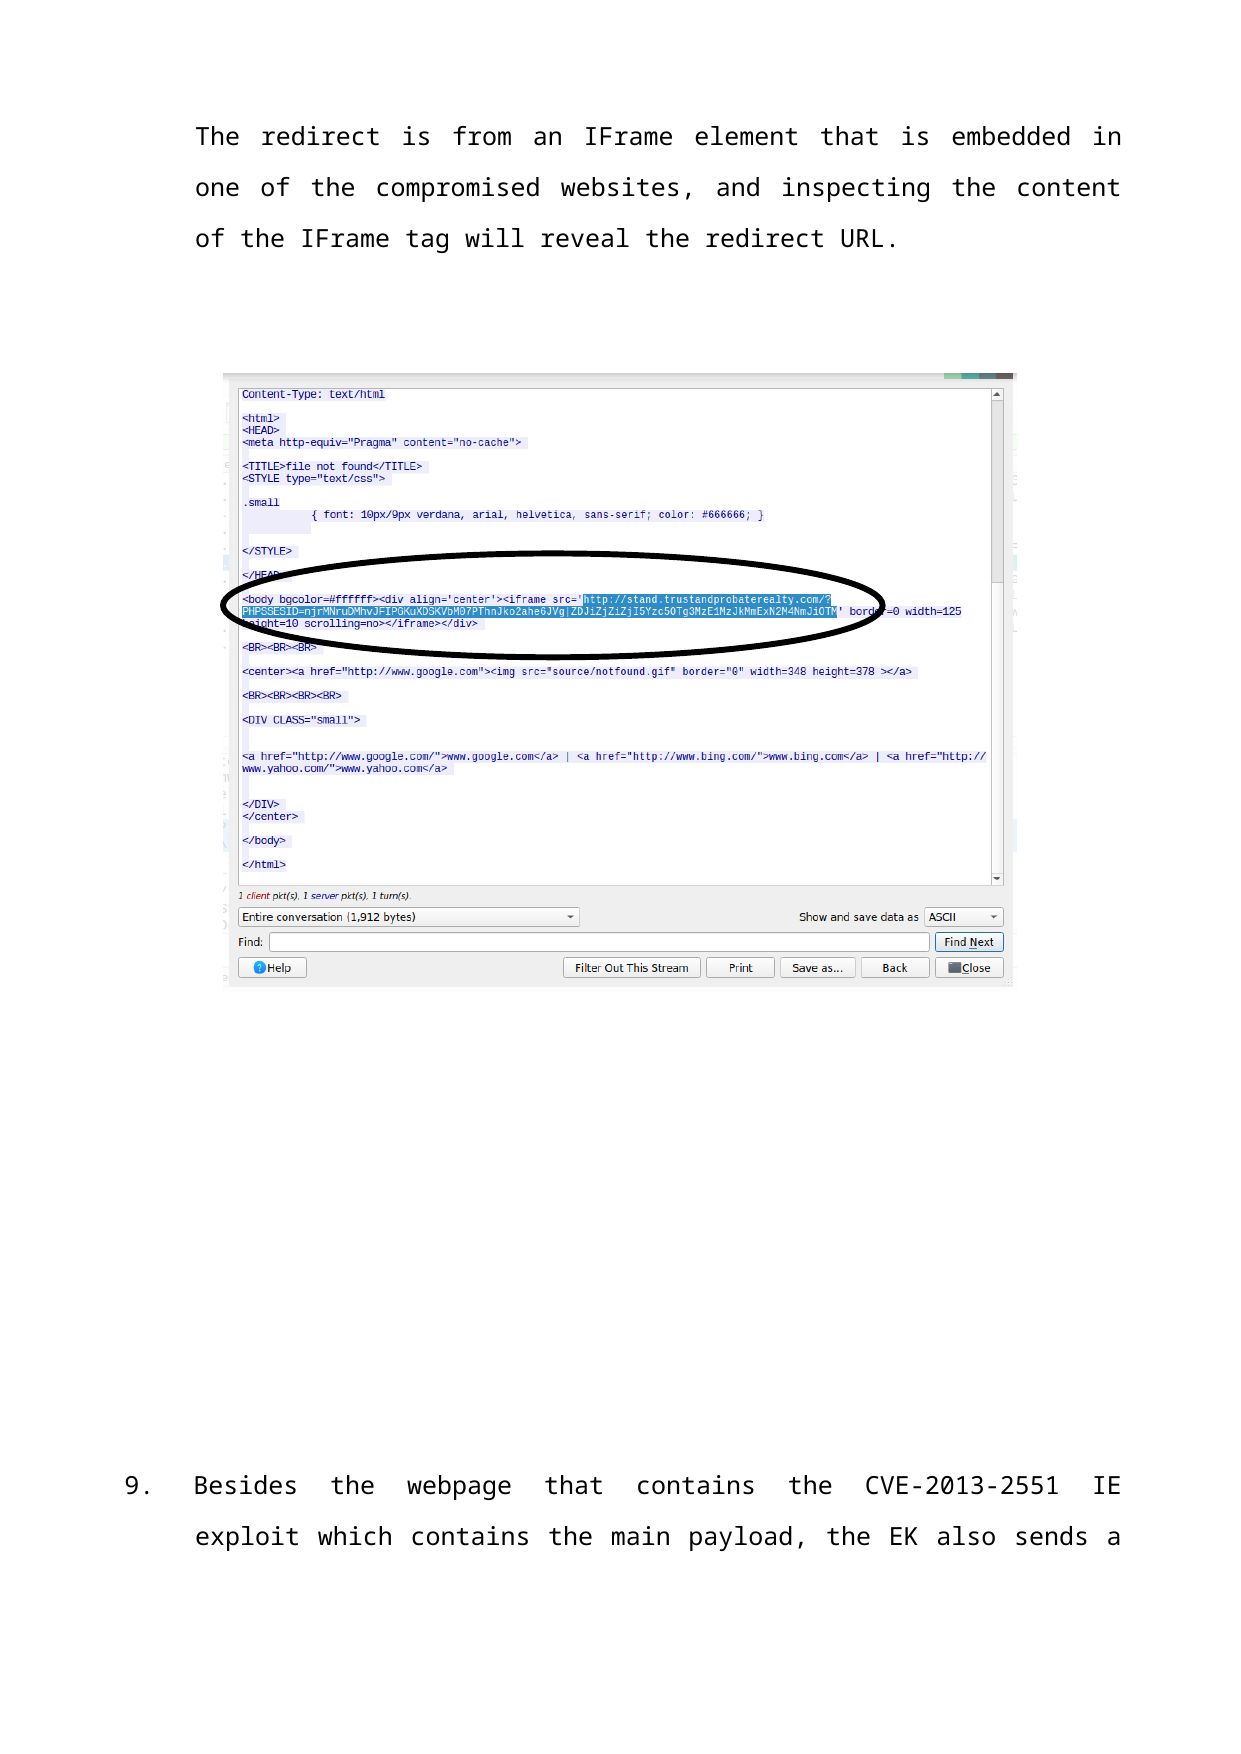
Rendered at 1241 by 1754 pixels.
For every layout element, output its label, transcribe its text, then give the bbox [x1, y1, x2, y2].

text The redirect is from an IFrame element that is embedded in one of the compromised websites, and inspecting the content of the IFrame tag will reveal the redirect URL. [195, 118, 1122, 254]
picture [223, 373, 1018, 992]
picture [227, 557, 879, 654]
list Besides the webpage that contains the CVE-2013-2551 IE exploit which contains the main payload, the EK also sends a [124, 1468, 1122, 1553]
